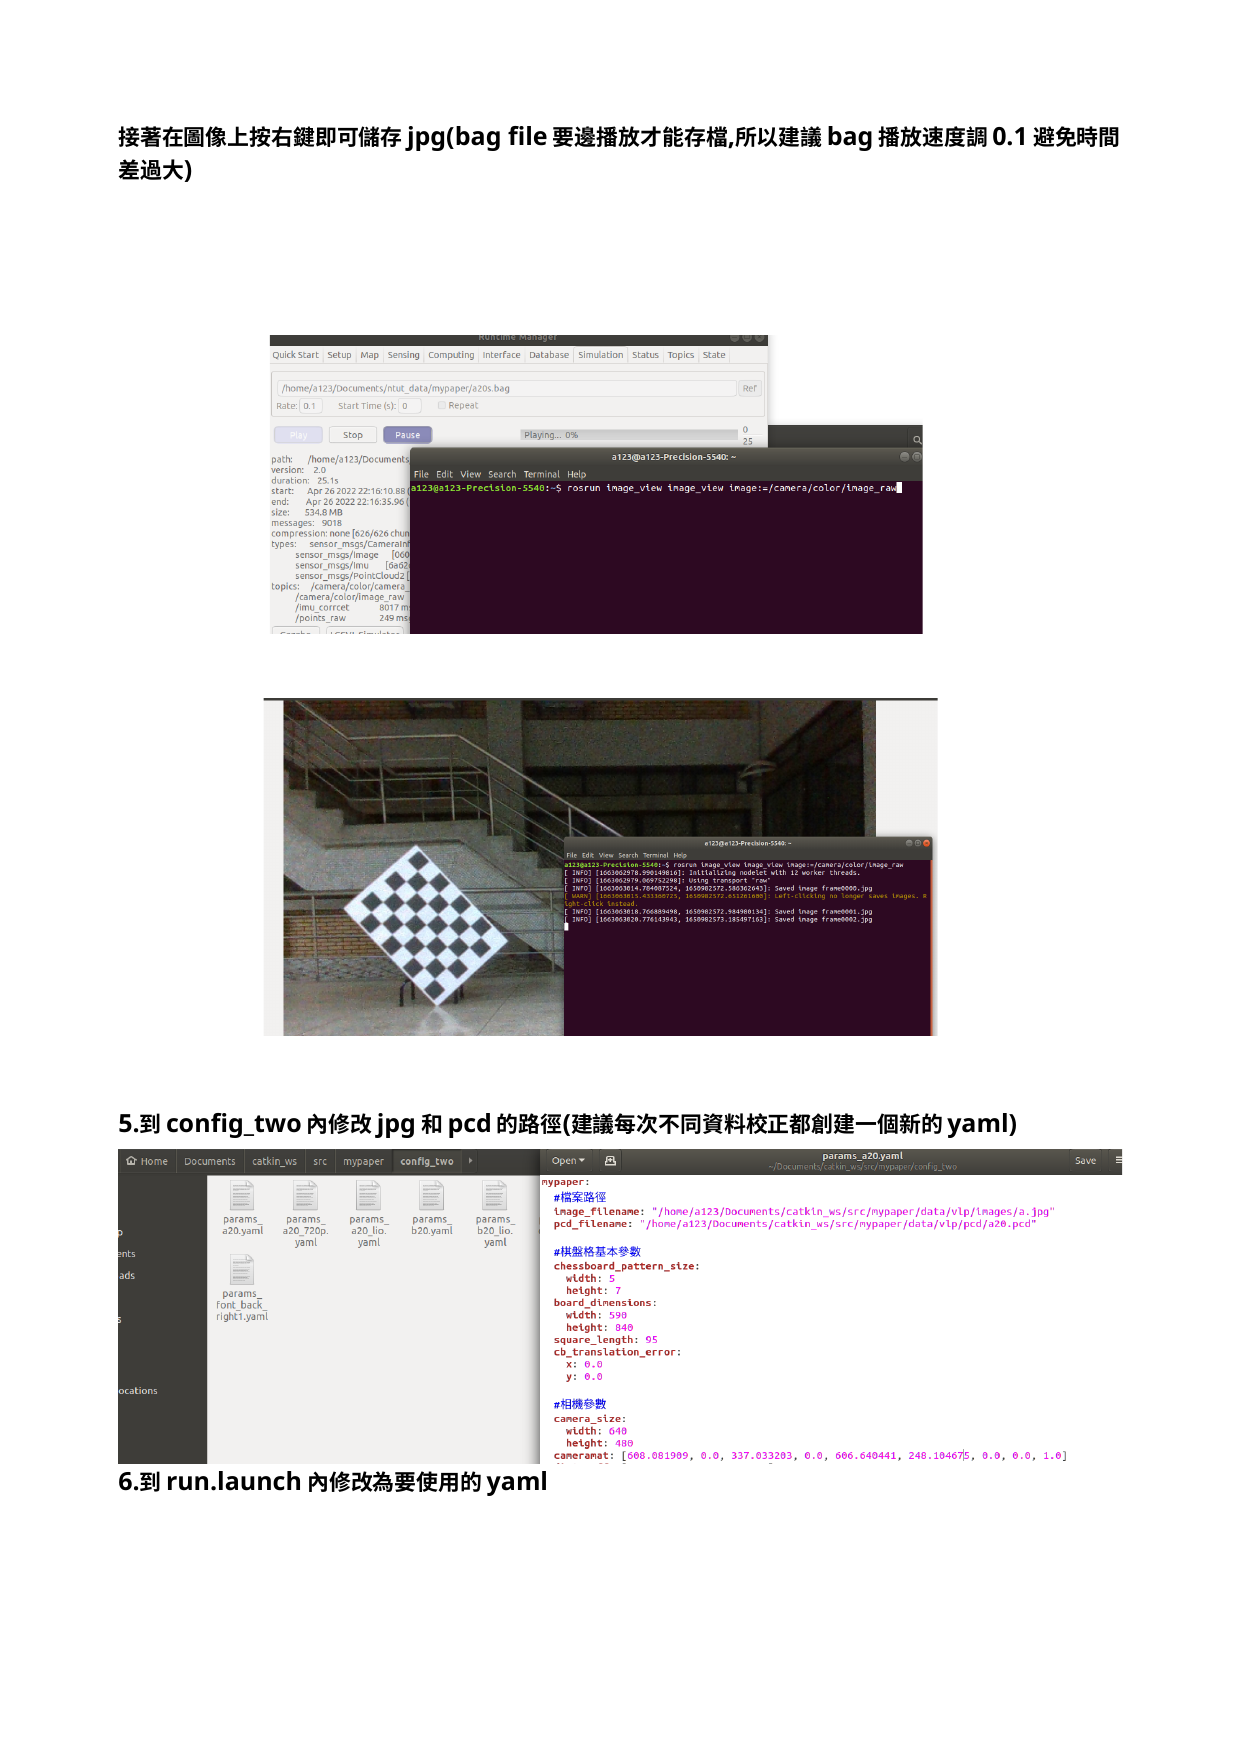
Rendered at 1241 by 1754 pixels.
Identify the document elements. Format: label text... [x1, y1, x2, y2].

text 接著在圖像上按右鍵即可儲存jpg(bag file要邊播放才能存檔,所以建議bag播放速度調0.1避免時間差過大) [118, 118, 1122, 186]
picture [269, 335, 923, 634]
text 5.到config_two內修改jpg和pcd的路徑(建議每次不同資料校正都創建一個新的yaml) [118, 1106, 1122, 1140]
text 6.到run.launch內修改為要使用的yaml [118, 1464, 1122, 1498]
picture [118, 1149, 1123, 1464]
picture [263, 698, 938, 1036]
text [118, 1140, 1122, 1149]
